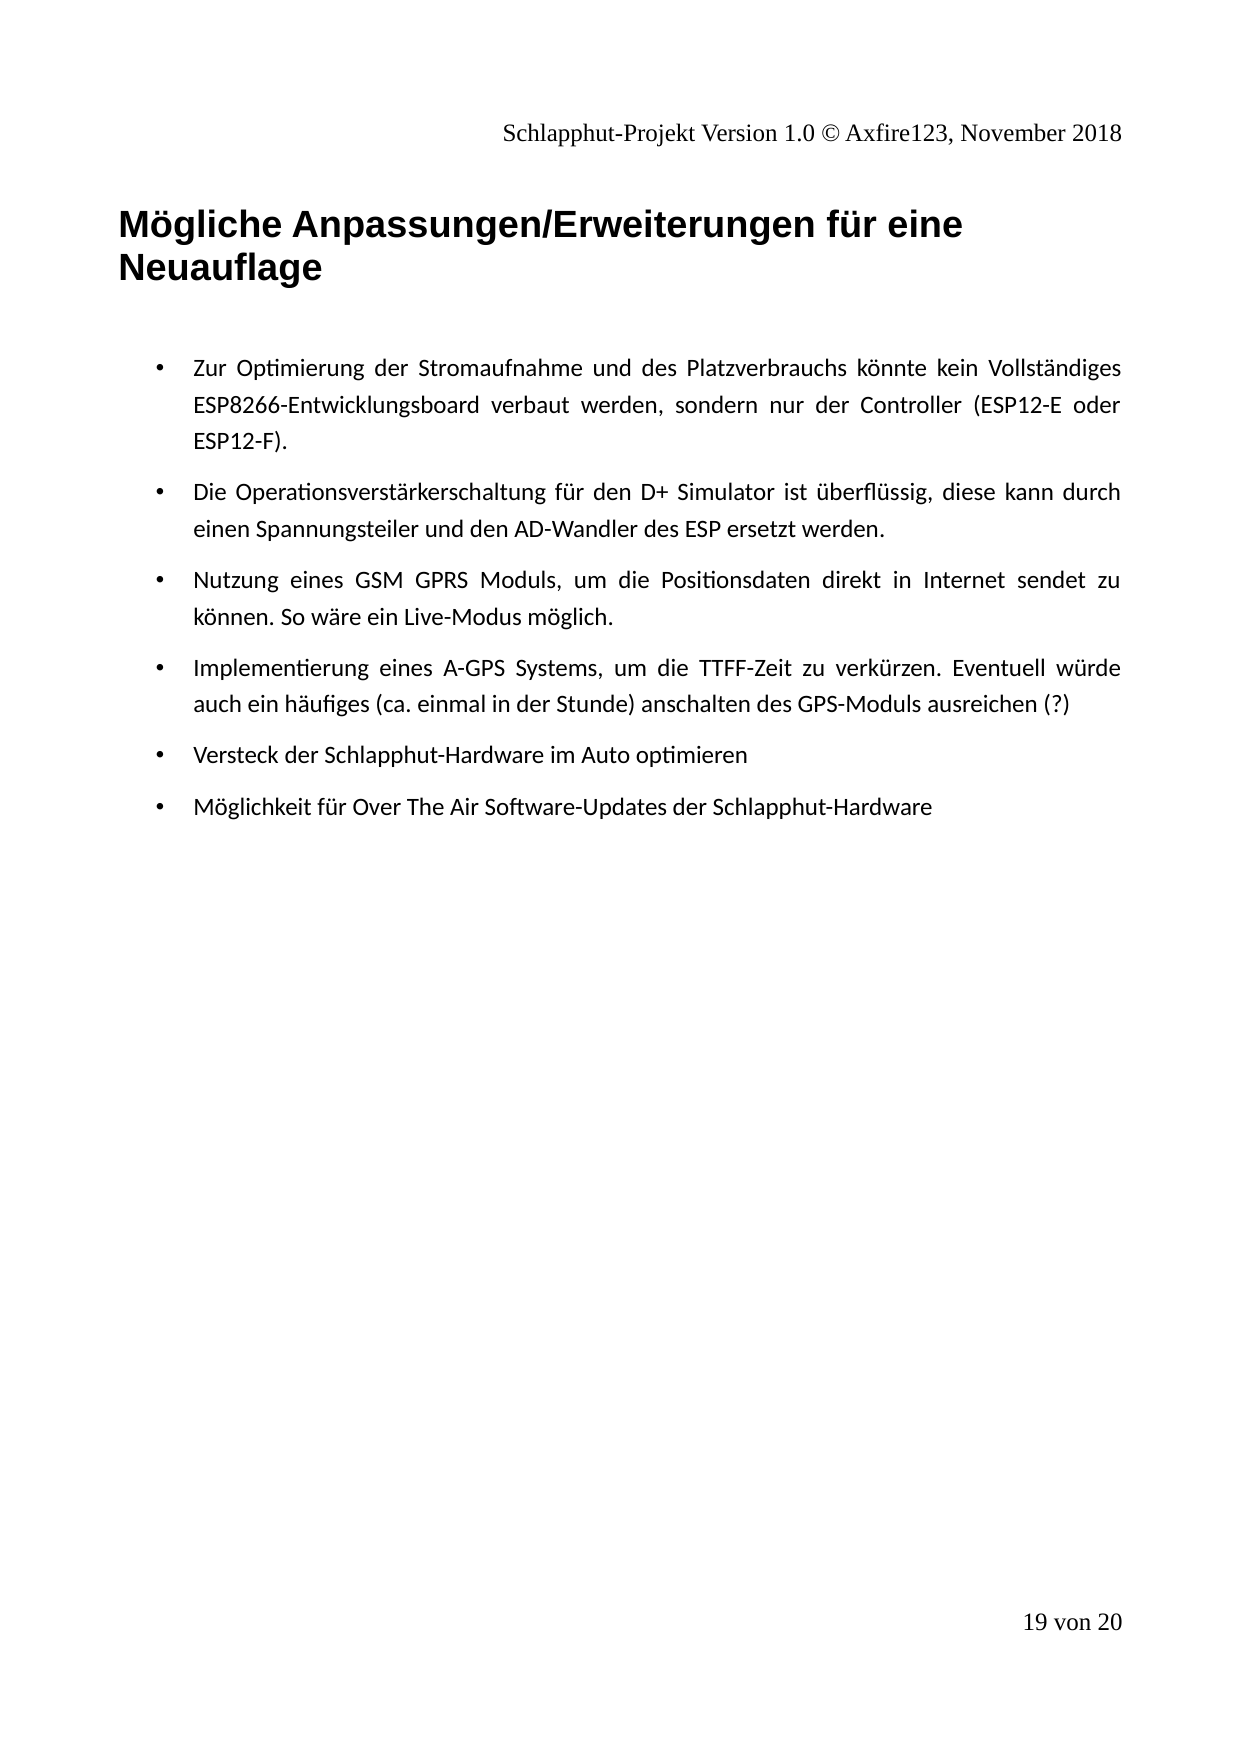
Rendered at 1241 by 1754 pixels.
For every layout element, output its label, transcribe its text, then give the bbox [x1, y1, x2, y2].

list Nutzung eines GSM GPRS Moduls, um die Positionsdaten direkt in Internet sendet zu können. So wäre ein Live-Modus möglich. [156, 564, 1122, 631]
subtitle Mögliche Anpassungen/Erweiterungen für eine Neuauflage [118, 201, 1122, 289]
list Möglichkeit für Over The Air Software-Updates der Schlapphut-Hardware [156, 791, 1122, 821]
list Zur Optimierung der Stromaufnahme und des Platzverbrauchs könnte kein Vollständiges ESP8266-Entwicklungsboard verbaut werden, sondern nur der Controller (ESP12-E oder ESP12-F). [156, 352, 1122, 456]
list Versteck der Schlapphut-Hardware im Auto optimieren [156, 740, 1122, 770]
list Die Operationsverstärkerschaltung für den D+ Simulator ist überflüssig, diese kann durch einen Spannungsteiler und den AD-Wandler des ESP ersetzt werden. [156, 477, 1122, 544]
list Implementierung eines A-GPS Systems, um die TTFF-Zeit zu verkürzen. Eventuell würde auch ein häufiges (ca. einmal in der Stunde) anschalten des GPS-Moduls ausreichen (?) [156, 652, 1122, 719]
